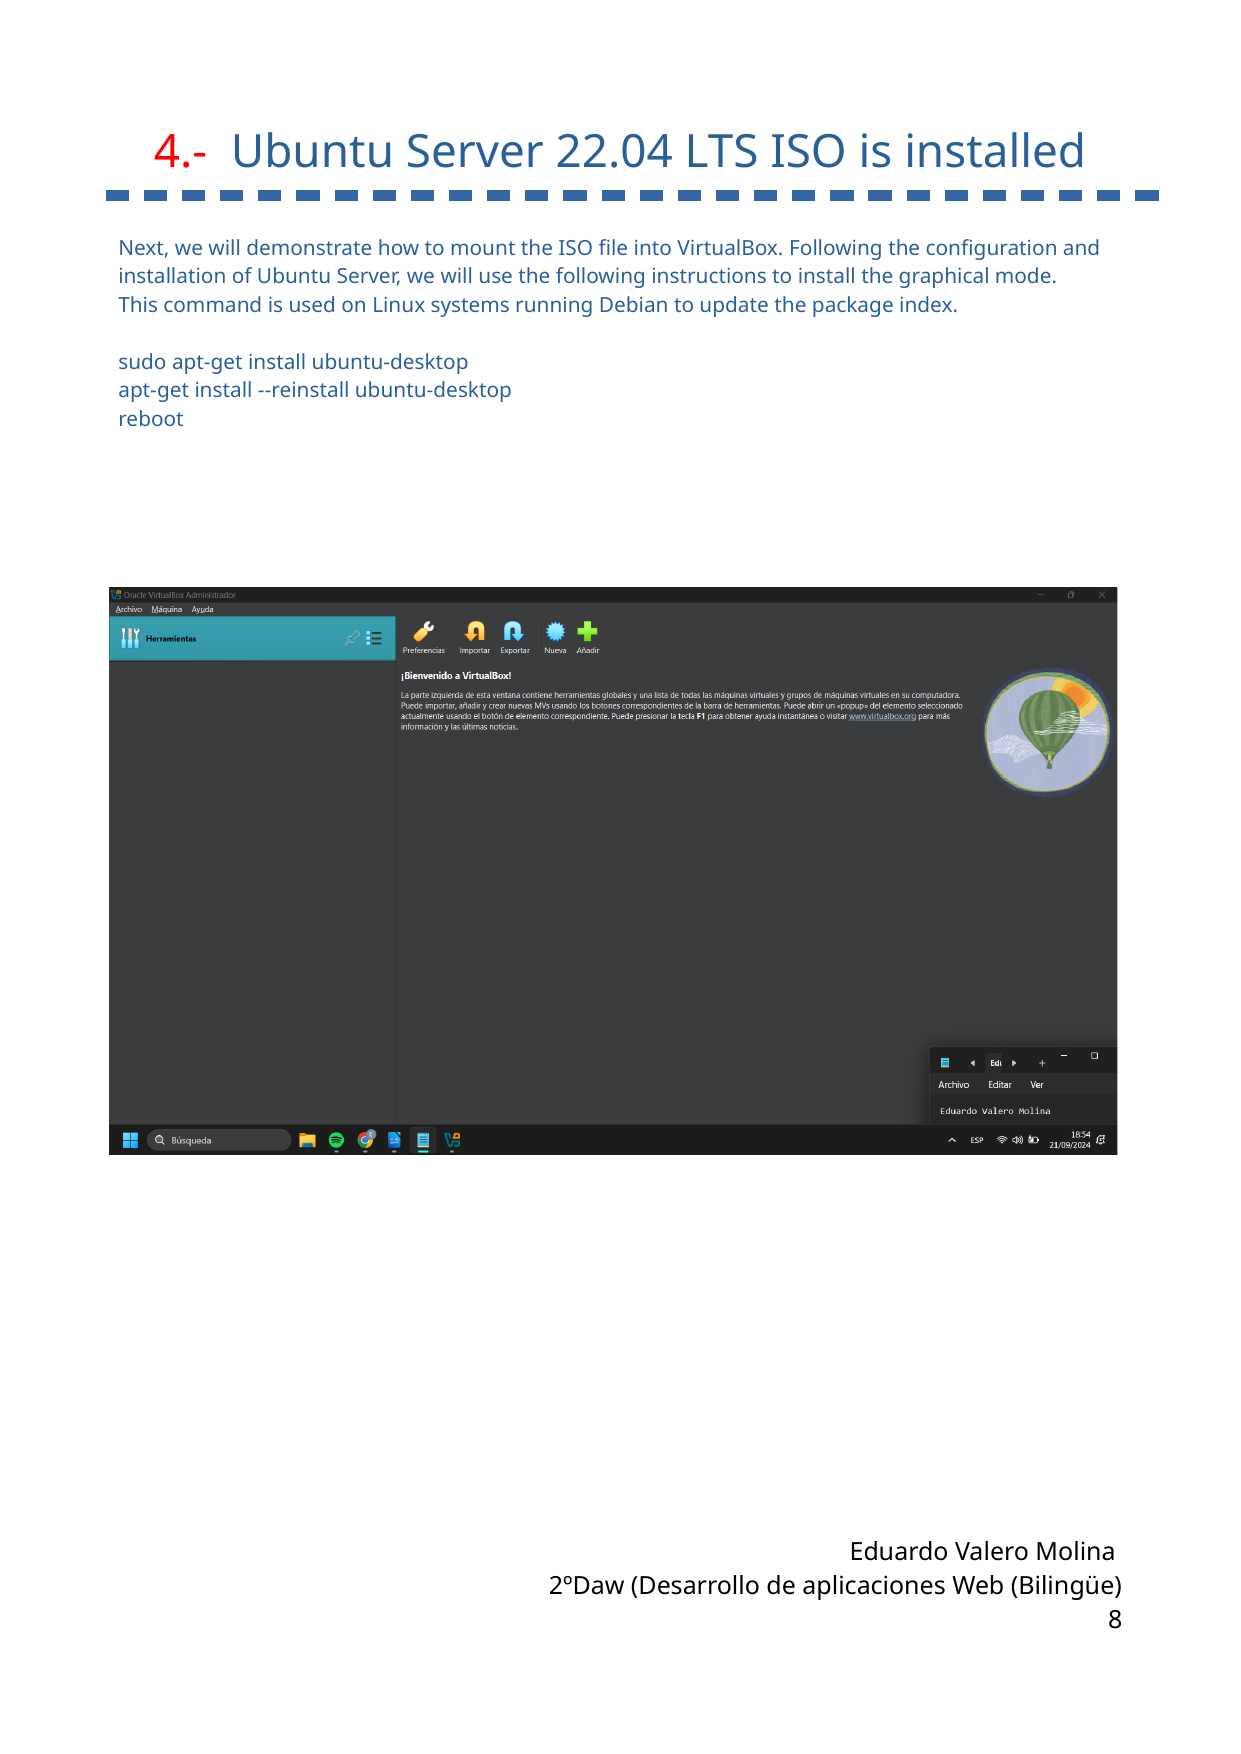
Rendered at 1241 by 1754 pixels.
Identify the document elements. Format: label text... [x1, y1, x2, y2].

text sudo apt-get install ubuntu-desktop apt-get install --reinstall ubuntu-desktop reboot [118, 347, 1122, 432]
text 4.- Ubuntu Server 22.04 LTS ISO is installed [118, 118, 1122, 181]
text Next, we will demonstrate how to mount the ISO file into VirtualBox. Following the configuration and installation of Ubuntu Server, we will use the following instructions to install the graphical mode. This command is used on Linux systems running Debian to update the package index. [118, 233, 1122, 318]
picture [109, 587, 1118, 1155]
